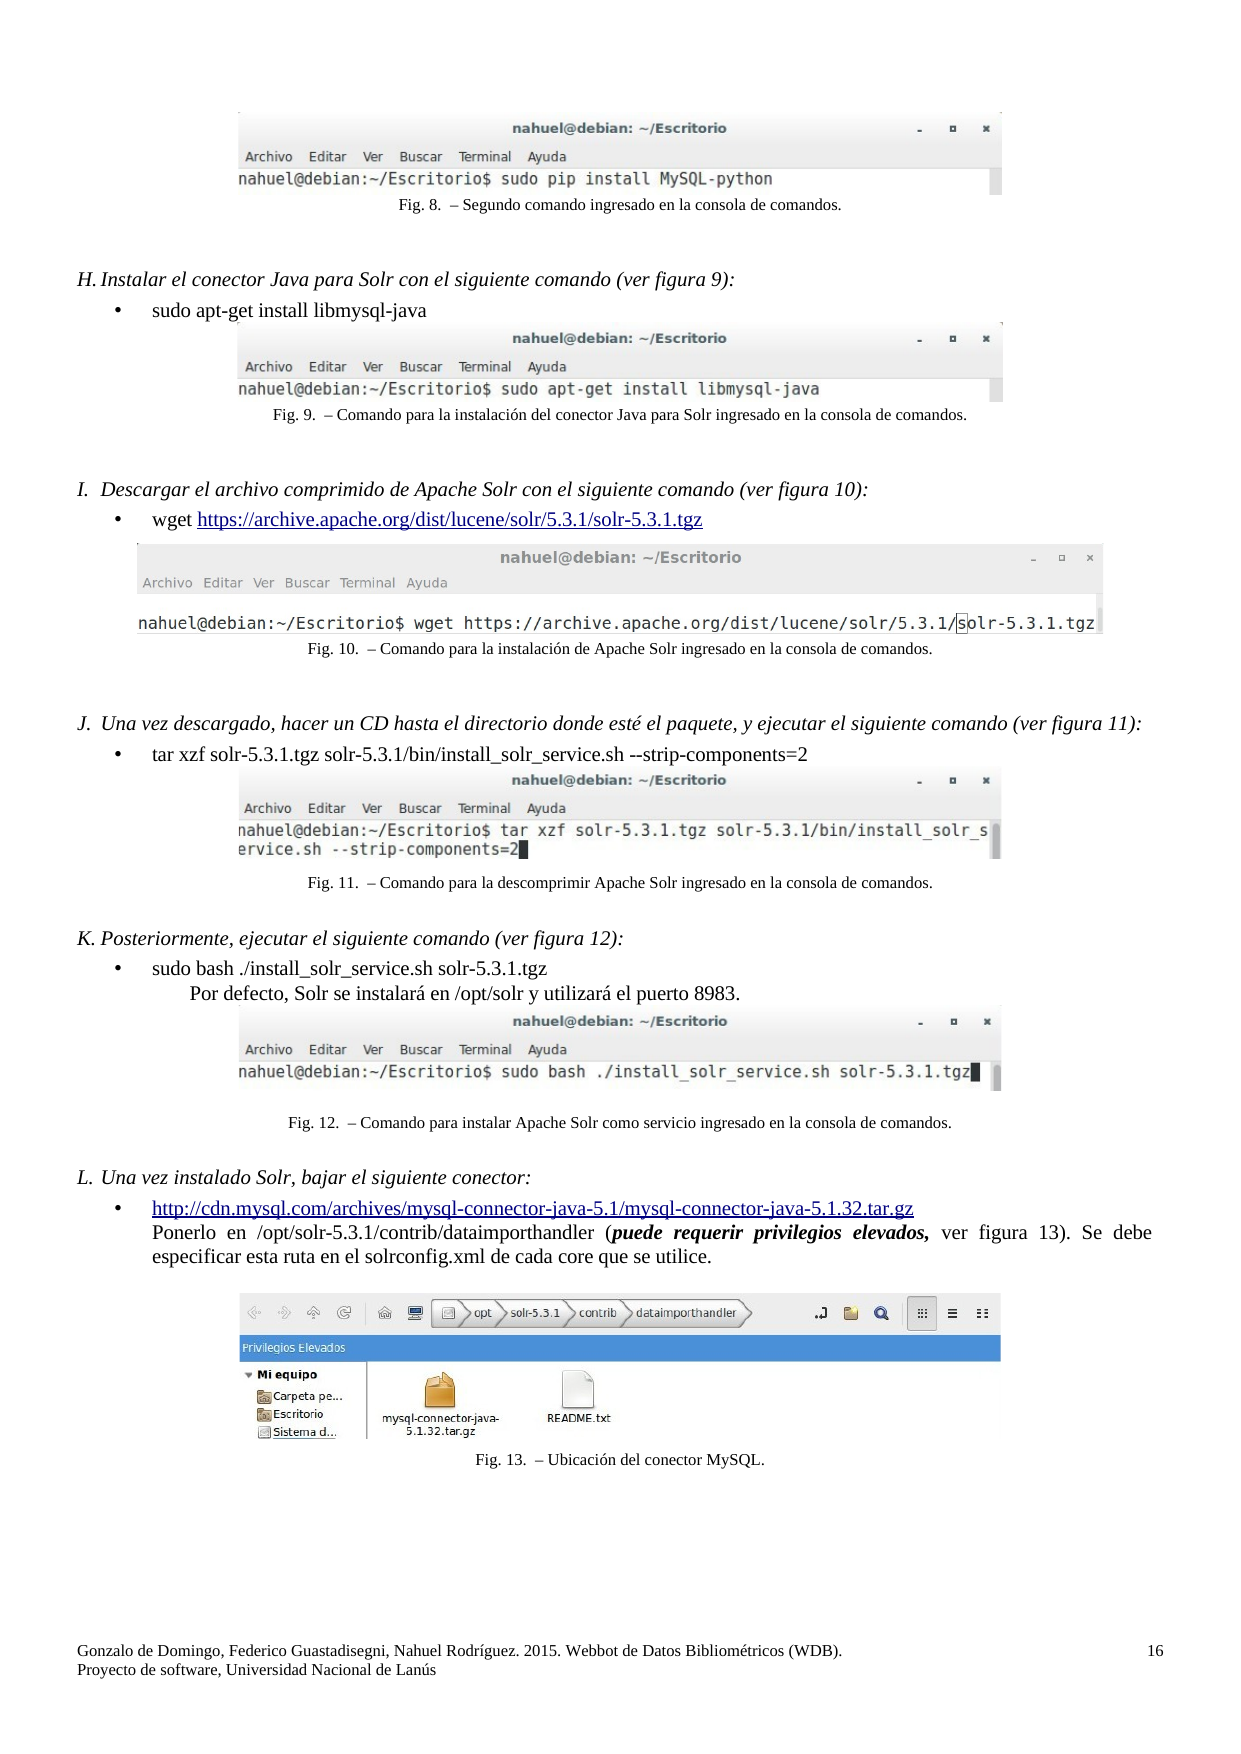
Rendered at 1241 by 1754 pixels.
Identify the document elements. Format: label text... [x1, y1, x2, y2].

list tar xzf solr-5.3.1.tgz solr-5.3.1/bin/install_solr_service.sh --strip-components=2 [114, 742, 1163, 766]
picture [238, 112, 1002, 195]
list sudo bash ./install_solr_service.sh solr-5.3.1.tgz [114, 956, 1163, 980]
picture [239, 1293, 1001, 1439]
list – Comando para la descomprimir Apache Solr ingresado en la consola de comandos. [77, 873, 1163, 892]
picture [238, 1005, 1002, 1091]
subtitle Una vez instalado Solr, bajar el siguiente conector: [77, 1165, 1163, 1189]
list wget https://archive.apache.org/dist/lucene/solr/5.3.1/solr-5.3.1.tgz [114, 507, 1163, 531]
list Por defecto, Solr se instalará en /opt/solr y utilizará el puerto 8983. [152, 981, 1163, 1005]
subtitle Instalar el conector Java para Solr con el siguiente comando (ver figura 9): [77, 267, 1163, 291]
subtitle Posteriormente, ejecutar el siguiente comando (ver figura 12): [77, 926, 1163, 950]
subtitle Descargar el archivo comprimido de Apache Solr con el siguiente comando (ver figura 10): [77, 477, 1163, 501]
list – Comando para la instalación del conector Java para Solr ingresado en la consola de comandos. [77, 404, 1163, 424]
subtitle Una vez descargado, hacer un CD hasta el directorio donde esté el paquete, y ejecutar el siguiente comando (ver figura 11): [77, 711, 1163, 735]
list – Ubicación del conector MySQL. [77, 1450, 1163, 1469]
list – Comando para la instalación de Apache Solr ingresado en la consola de comandos. [77, 639, 1163, 658]
list sudo apt-get install libmysql-java [114, 297, 1163, 322]
picture [238, 766, 1002, 859]
list – Segundo comando ingresado en la consola de comandos. [77, 195, 1163, 214]
text Ponerlo en /opt/solr-5.3.1/contrib/dataimporthandler (puede requerir privilegios elevados, ver figura 13). Se debe especificar esta ruta en el solrconfig.xml de cada core que se utilice. [77, 1220, 1163, 1268]
list – Comando para instalar Apache Solr como servicio ingresado en la consola de comandos. [77, 1113, 1163, 1132]
picture [237, 322, 1003, 402]
picture [137, 543, 1104, 634]
list http://cdn.mysql.com/archives/mysql-connector-java-5.1/mysql-connector-java-5.1.32.tar.gz [114, 1195, 1163, 1219]
